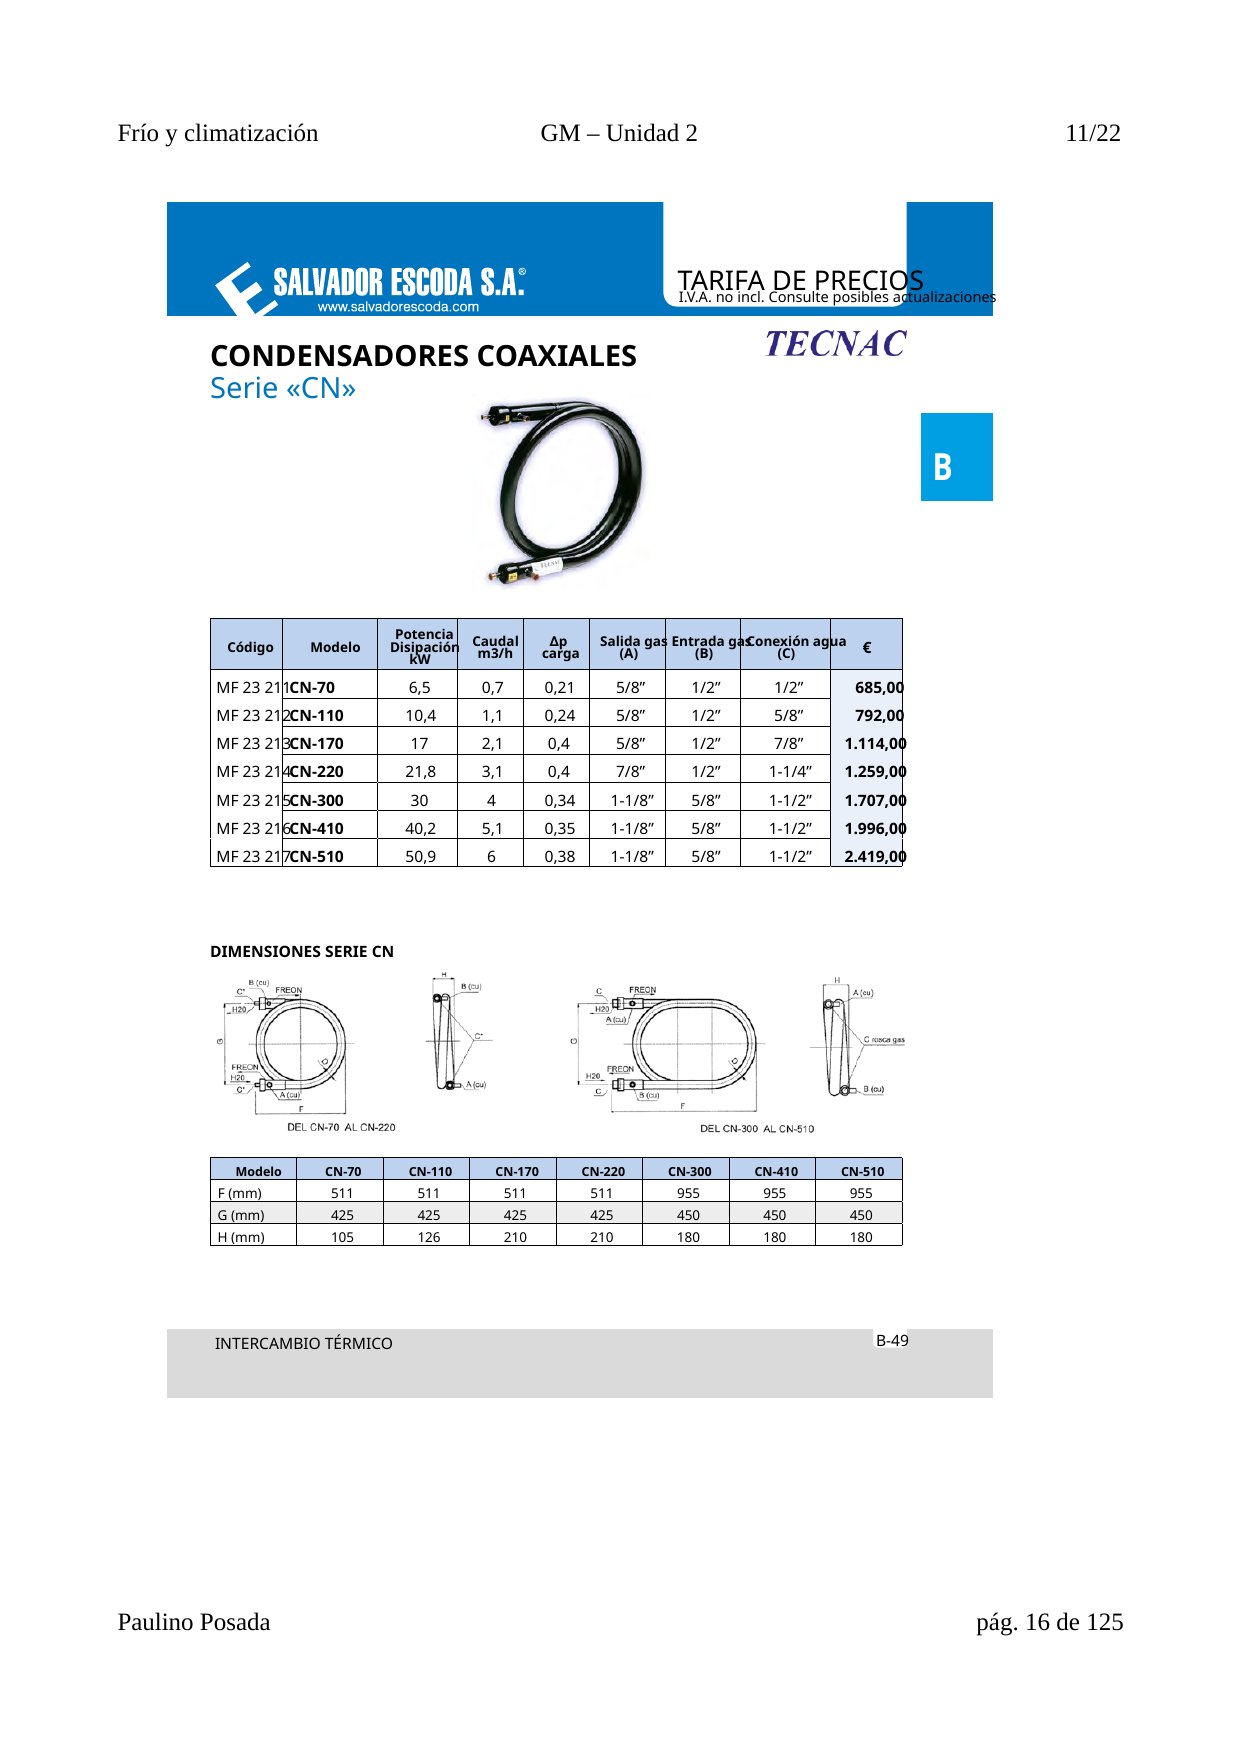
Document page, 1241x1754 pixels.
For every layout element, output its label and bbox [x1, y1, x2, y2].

picture [472, 393, 650, 590]
picture [214, 968, 907, 1135]
picture [765, 330, 907, 356]
